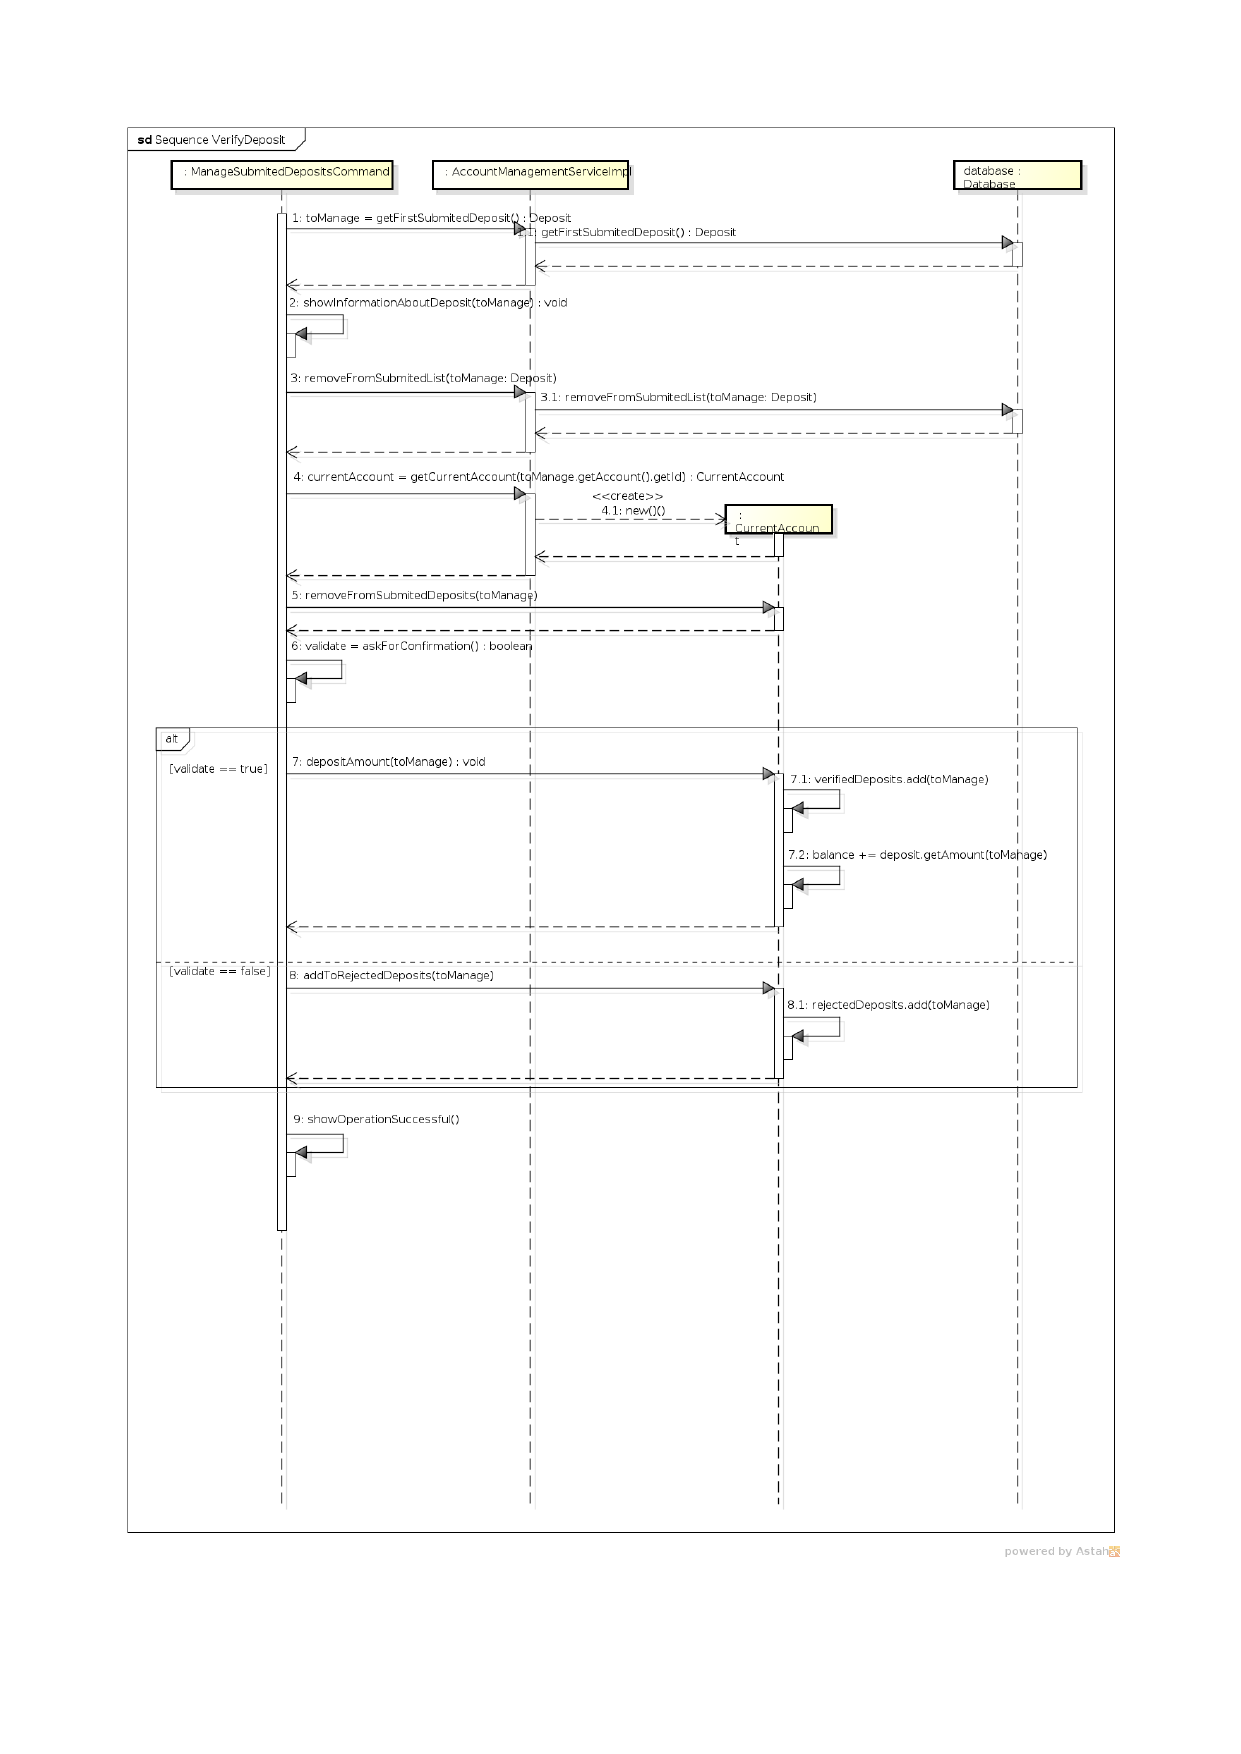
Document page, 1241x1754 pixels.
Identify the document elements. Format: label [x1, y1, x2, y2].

picture [118, 118, 1123, 1560]
